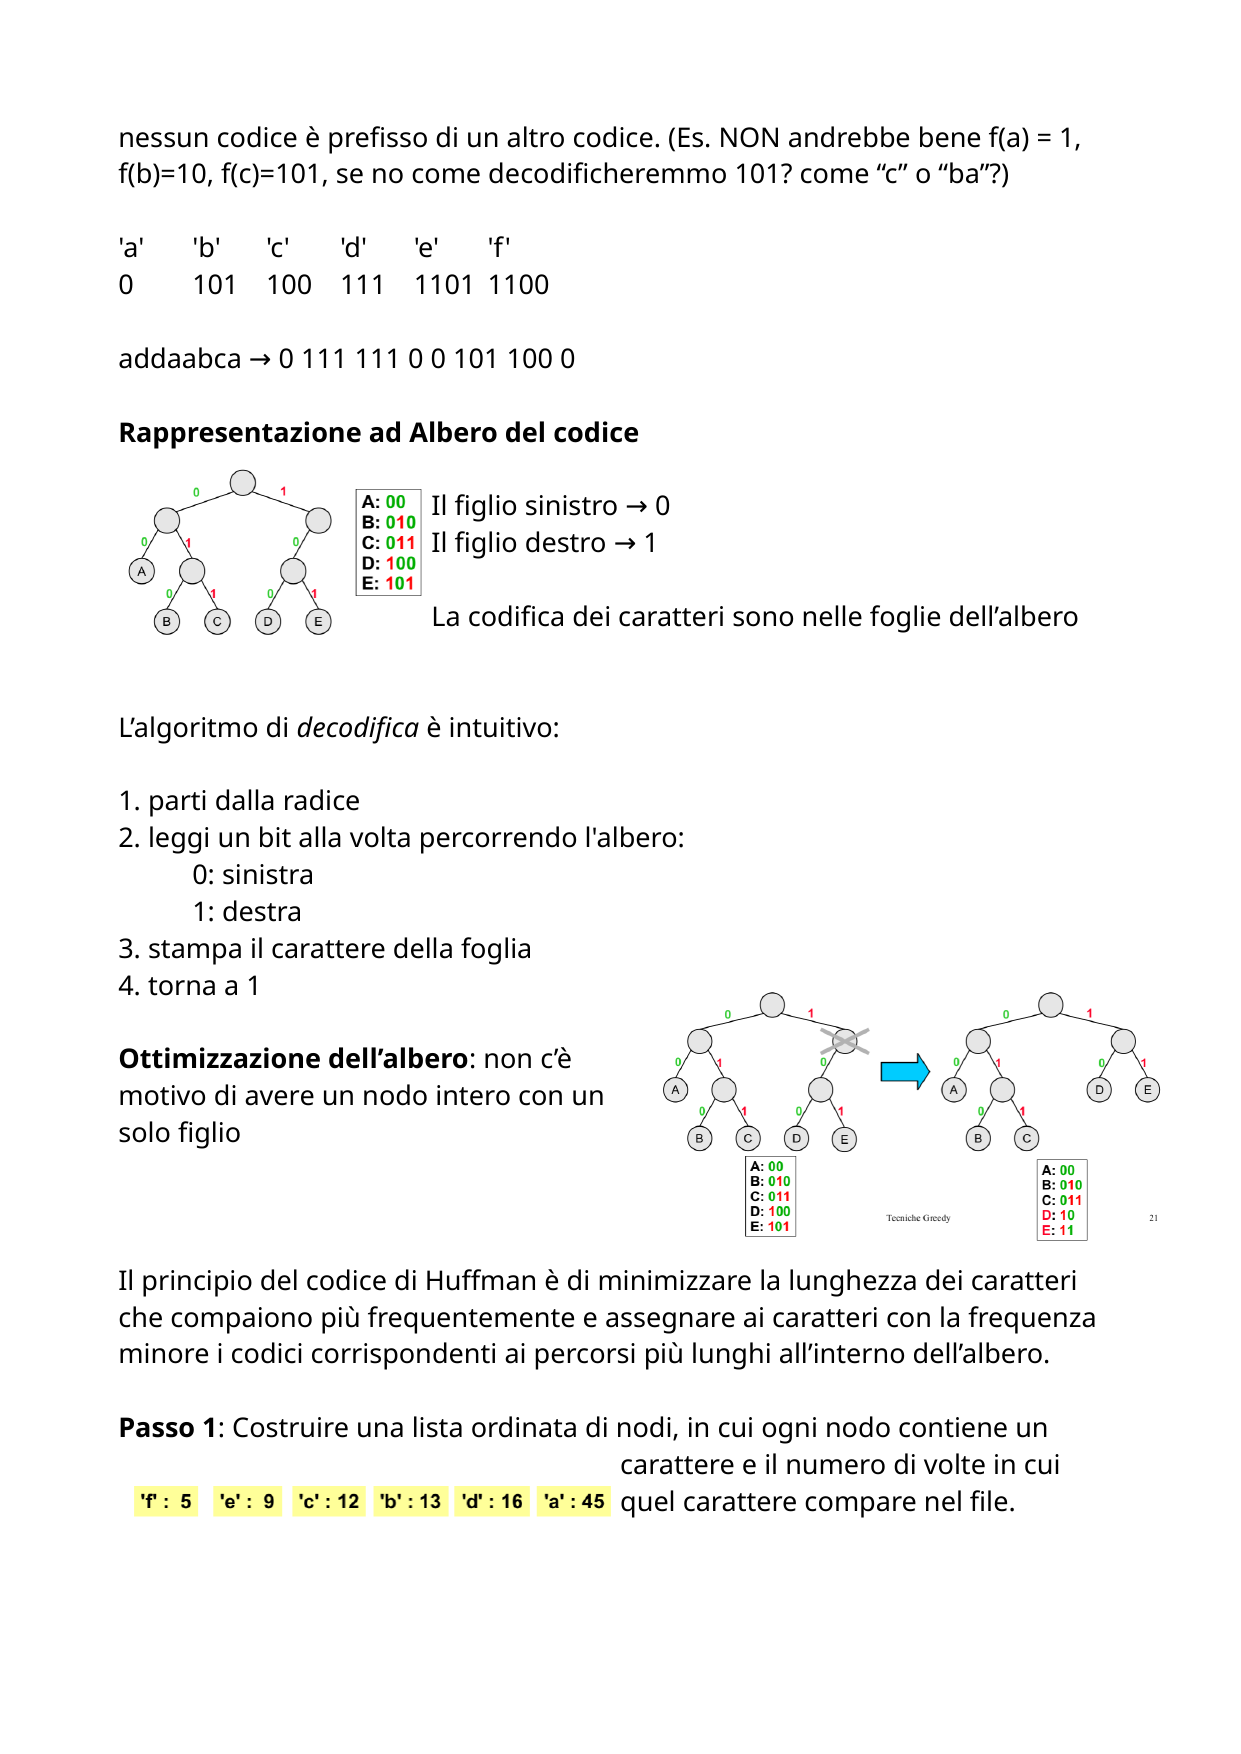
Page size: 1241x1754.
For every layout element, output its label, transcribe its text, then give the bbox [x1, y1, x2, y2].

text Il figlio sinistro → 0 [432, 487, 1122, 524]
text 'a' 'b' 'c' 'd' 'e' 'f' [118, 229, 1122, 266]
picture [122, 462, 432, 641]
text 0 101 100 111 1101 1100 [118, 266, 1122, 302]
text Il principio del codice di Huffman è di minimizzare la lunghezza dei caratteri che compaiono più frequentemente e assegnare ai caratteri con la frequenza minore i codici corrispondenti ai percorsi più lunghi all’interno dell’albero. [118, 1261, 1122, 1372]
text 1. parti dalla radice [118, 782, 1122, 819]
text 2. leggi un bit alla volta percorrendo l'albero: [118, 819, 1122, 856]
text nessun codice è prefisso di un altro codice. (Es. NON andrebbe bene f(a) = 1, f(b)=10, f(c)=101, se no come decodificheremmo 101? come “c” o “ba”?) [118, 118, 1122, 192]
text Ottimizzazione dell’albero: non c’è motivo di avere un nodo intero con un solo figlio [118, 1040, 658, 1151]
text 0: sinistra [118, 856, 1122, 892]
text addaabca → 0 111 111 0 0 101 100 0 [118, 339, 1122, 376]
text La codifica dei caratteri sono nelle foglie dell’albero [432, 597, 1122, 634]
text Il figlio destro → 1 [432, 524, 1122, 561]
picture [658, 987, 1167, 1241]
text Rappresentazione ad Albero del codice [118, 413, 1122, 450]
text Passo 1: Costruire una lista ordinata di nodi, in cui ogni nodo contiene un carattere e il numero di volte in cui quel carattere compare nel file. [118, 1409, 1122, 1519]
text 4. torna a 1 [118, 966, 1122, 1003]
text L’algoritmo di decodifica è intuitivo: [118, 708, 1122, 745]
text 1: destra [118, 892, 1122, 929]
picture [123, 1482, 620, 1520]
text 3. stampa il carattere della foglia [118, 929, 1122, 966]
